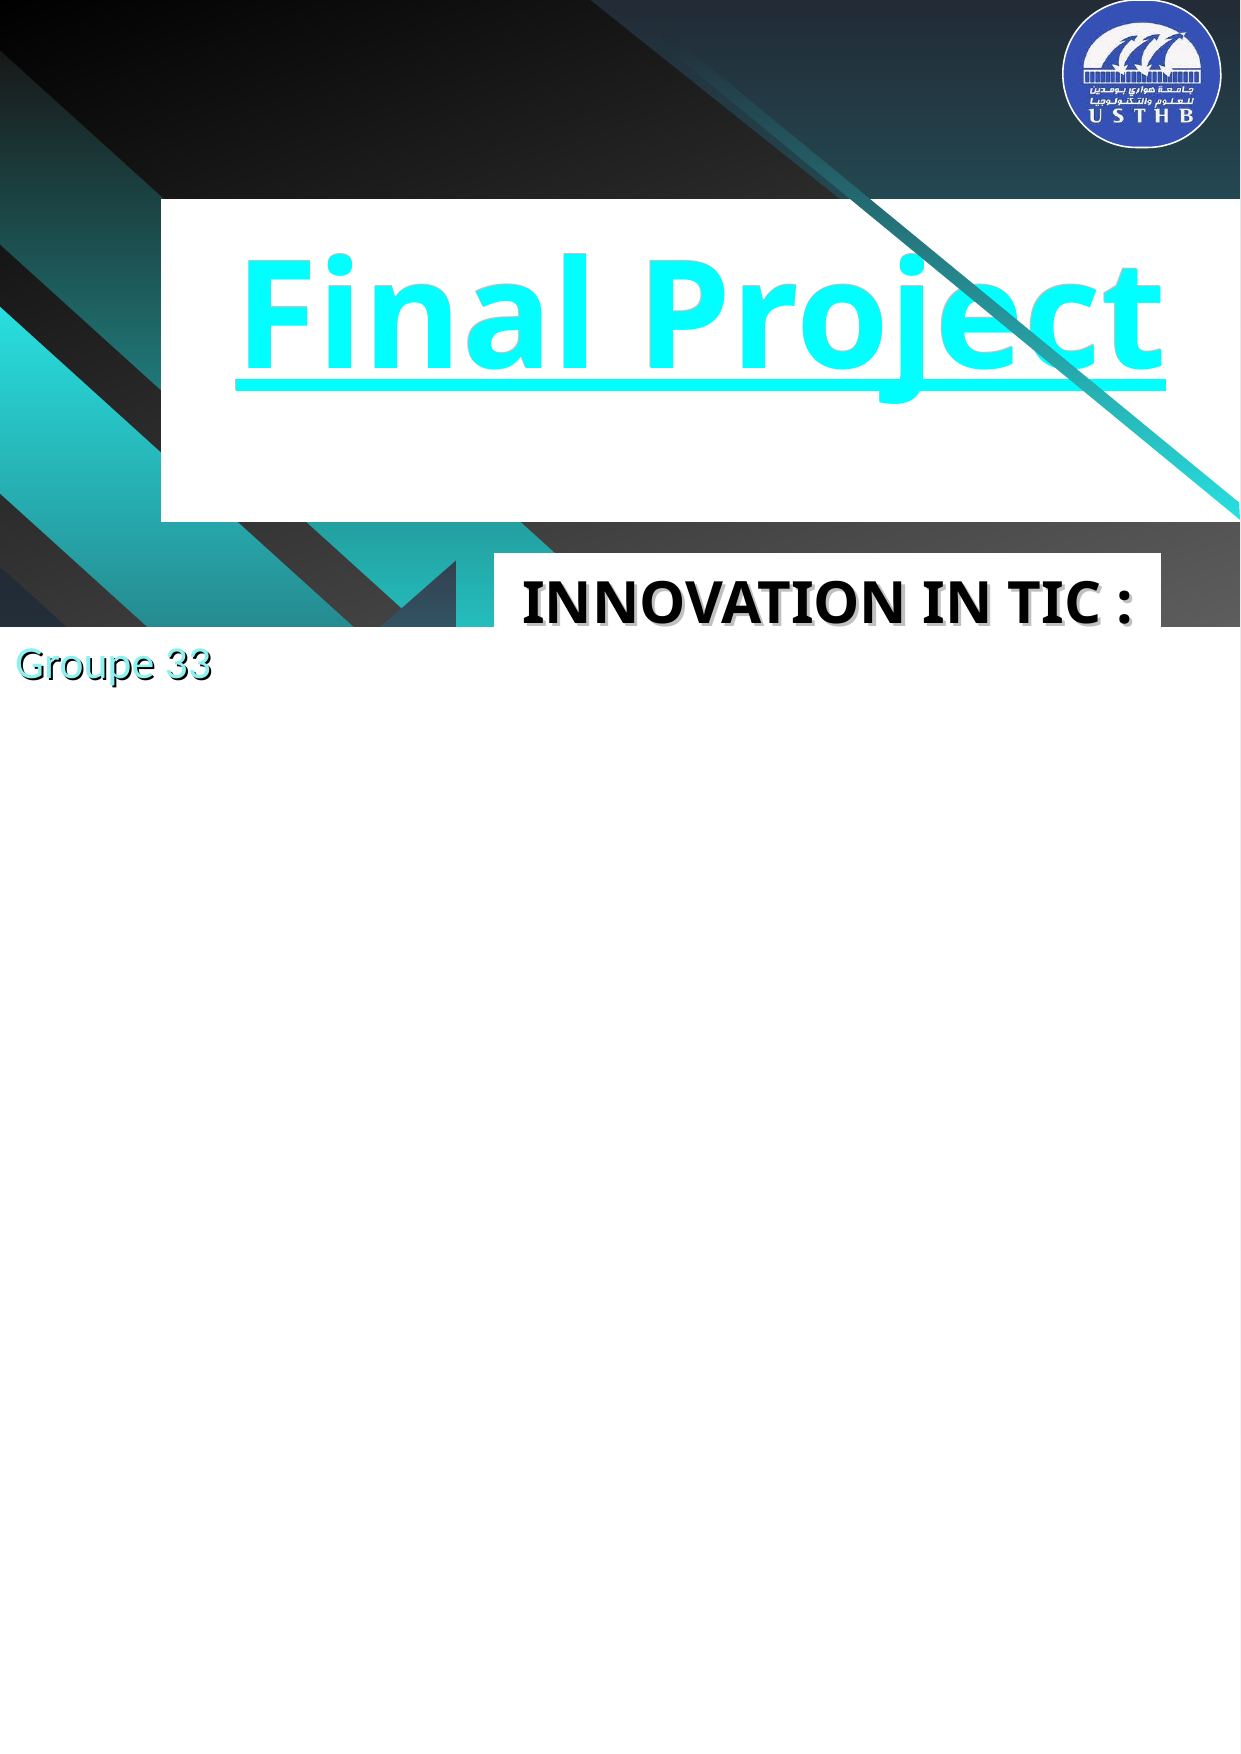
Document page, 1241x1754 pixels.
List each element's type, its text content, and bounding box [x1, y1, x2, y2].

text INNOVATION IN TIC : Information and Communication Technologies (TIC) [509, 561, 1146, 627]
text Final Project [965, 302, 992, 317]
text Final Project [178, 208, 1107, 412]
text Final Project [883, 208, 1223, 412]
text Groupe 33 [15, 634, 1225, 690]
